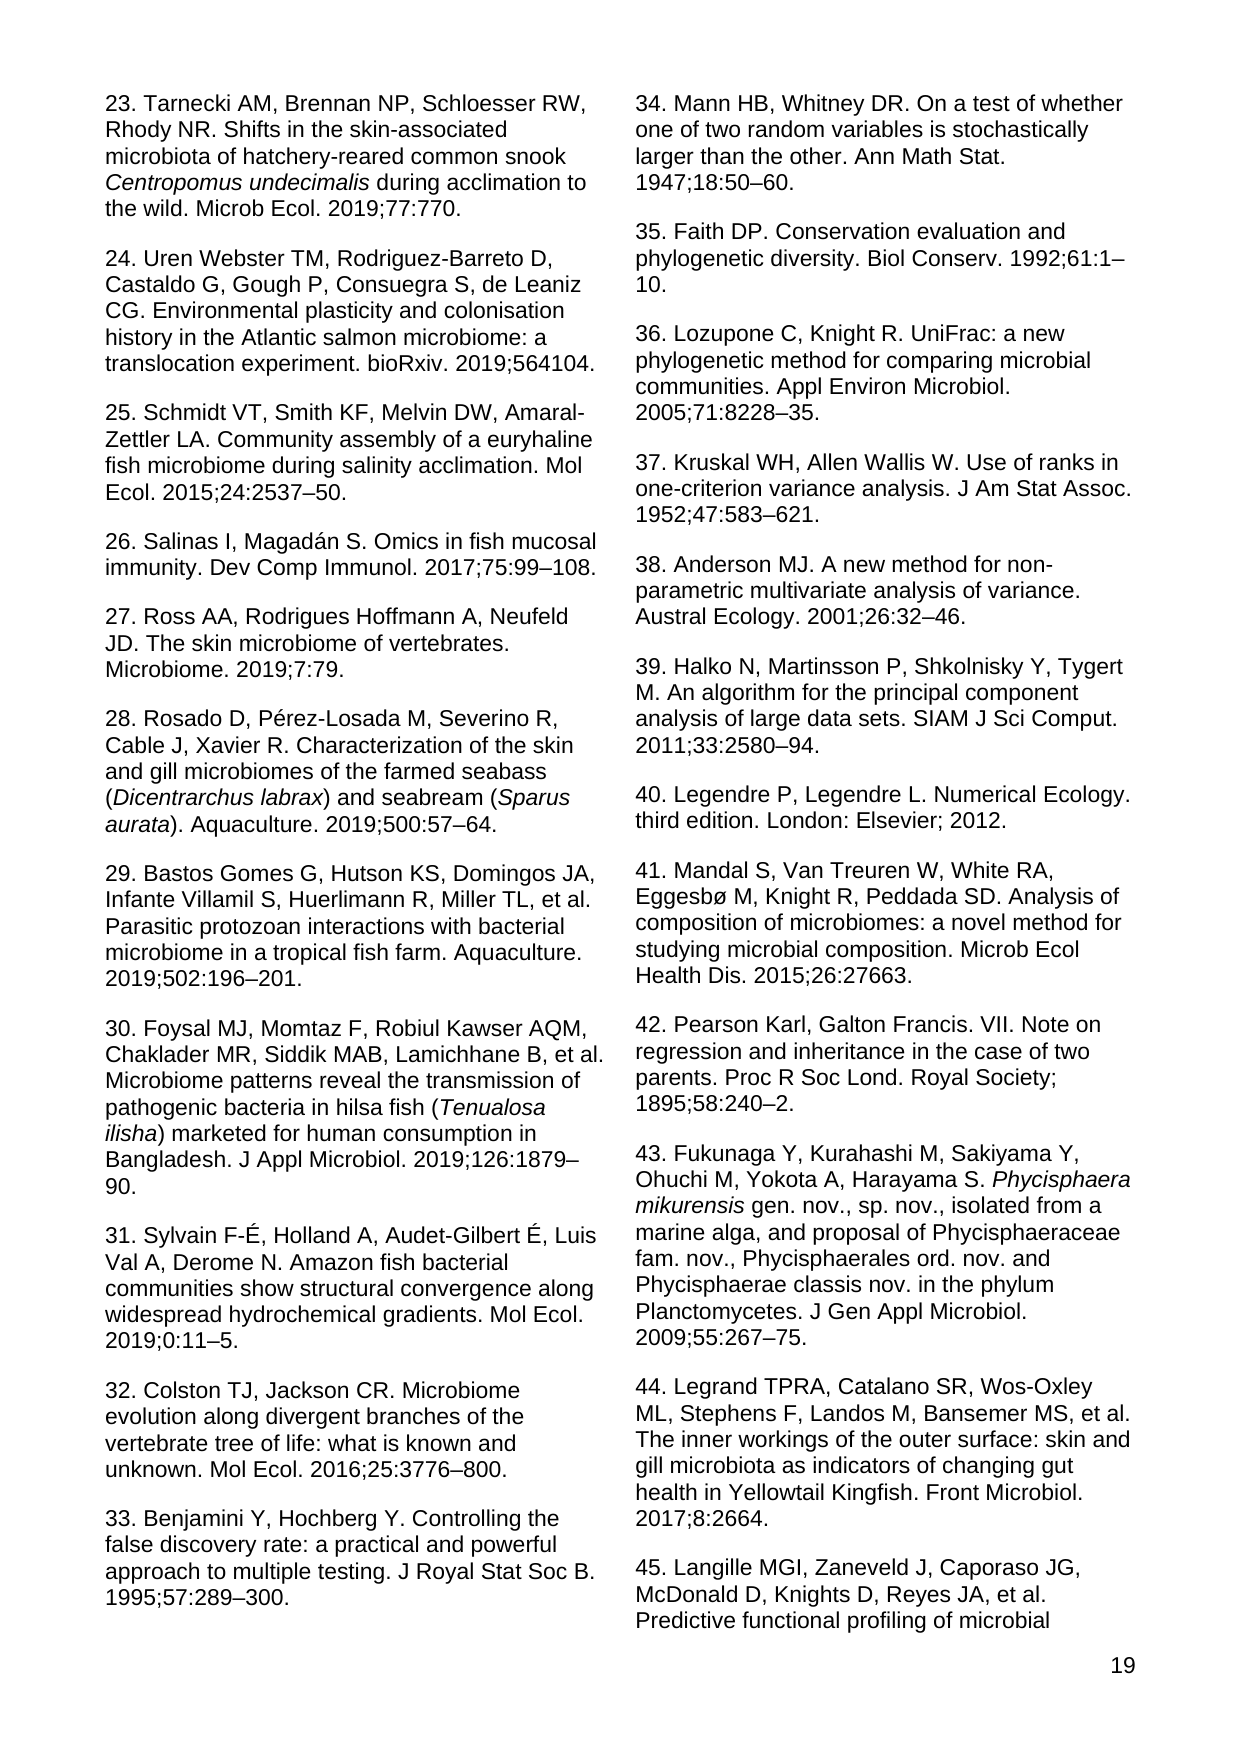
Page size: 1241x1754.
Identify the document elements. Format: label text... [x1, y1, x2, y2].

text 30. Foysal MJ, Momtaz F, Robiul Kawser AQM, Chaklader MR, Siddik MAB, Lamichhane B, et al. Microbiome patterns reveal the transmission of pathogenic bacteria in hilsa fish (Tenualosa ilisha) marketed for human consumption in Bangladesh. J Appl Microbiol. 2019;126:1879–90. [105, 1015, 605, 1199]
text 40. Legendre P, Legendre L. Numerical Ecology. third edition. London: Elsevier; 2012. [635, 781, 1136, 834]
text 39. Halko N, Martinsson P, Shkolnisky Y, Tygert M. An algorithm for the principal component analysis of large data sets. SIAM J Sci Comput. 2011;33:2580–94. [635, 653, 1136, 758]
text 27. Ross AA, Rodrigues Hoffmann A, Neufeld JD. The skin microbiome of vertebrates. Microbiome. 2019;7:79. [105, 603, 605, 682]
text 36. Lozupone C, Knight R. UniFrac: a new phylogenetic method for comparing microbial communities. Appl Environ Microbiol. 2005;71:8228–35. [635, 320, 1136, 426]
text 26. Salinas I, Magadán S. Omics in fish mucosal immunity. Dev Comp Immunol. 2017;75:99–108. [105, 528, 605, 580]
text 25. Schmidt VT, Smith KF, Melvin DW, Amaral-Zettler LA. Community assembly of a euryhaline fish microbiome during salinity acclimation. Mol Ecol. 2015;24:2537–50. [105, 399, 605, 505]
text 38. Anderson MJ. A new method for non-parametric multivariate analysis of variance. Austral Ecology. 2001;26:32–46. [635, 551, 1136, 630]
text 29. Bastos Gomes G, Hutson KS, Domingos JA, Infante Villamil S, Huerlimann R, Miller TL, et al. Parasitic protozoan interactions with bacterial microbiome in a tropical fish farm. Aquaculture. 2019;502:196–201. [105, 860, 605, 992]
text 43. Fukunaga Y, Kurahashi M, Sakiyama Y, Ohuchi M, Yokota A, Harayama S. Phycisphaera mikurensis gen. nov., sp. nov., isolated from a marine alga, and proposal of Phycisphaeraceae fam. nov., Phycisphaerales ord. nov. and Phycisphaerae classis nov. in the phylum Planctomycetes. J Gen Appl Microbiol. 2009;55:267–75. [635, 1139, 1136, 1350]
text 42. Pearson Karl, Galton Francis. VII. Note on regression and inheritance in the case of two parents. Proc R Soc Lond. Royal Society; 1895;58:240–2. [635, 1011, 1136, 1117]
text 32. Colston TJ, Jackson CR. Microbiome evolution along divergent branches of the vertebrate tree of life: what is known and unknown. Mol Ecol. 2016;25:3776–800. [105, 1377, 605, 1482]
text 35. Faith DP. Conservation evaluation and phylogenetic diversity. Biol Conserv. 1992;61:1–10. [635, 218, 1136, 297]
text 24. Uren Webster TM, Rodriguez-Barreto D, Castaldo G, Gough P, Consuegra S, de Leaniz CG. Environmental plasticity and colonisation history in the Atlantic salmon microbiome: a translocation experiment. bioRxiv. 2019;564104. [105, 245, 605, 376]
text 23. Tarnecki AM, Brennan NP, Schloesser RW, Rhody NR. Shifts in the skin-associated microbiota of hatchery-reared common snook Centropomus undecimalis during acclimation to the wild. Microb Ecol. 2019;77:770. [105, 90, 605, 222]
text 45. Langille MGI, Zaneveld J, Caporaso JG, McDonald D, Knights D, Reyes JA, et al. Predictive functional profiling of microbial [635, 1554, 1136, 1633]
text 44. Legrand TPRA, Catalano SR, Wos-Oxley ML, Stephens F, Landos M, Bansemer MS, et al. The inner workings of the outer surface: skin and gill microbiota as indicators of changing gut health in Yellowtail Kingfish. Front Microbiol. 2017;8:2664. [635, 1373, 1136, 1531]
text 31. Sylvain F-É, Holland A, Audet-Gilbert É, Luis Val A, Derome N. Amazon fish bacterial communities show structural convergence along widespread hydrochemical gradients. Mol Ecol. 2019;0:11–5. [105, 1222, 605, 1354]
text 34. Mann HB, Whitney DR. On a test of whether one of two random variables is stochastically larger than the other. Ann Math Stat. 1947;18:50–60. [635, 90, 1136, 195]
text 33. Benjamini Y, Hochberg Y. Controlling the false discovery rate: a practical and powerful approach to multiple testing. J Royal Stat Soc B. 1995;57:289–300. [105, 1505, 605, 1611]
text 28. Rosado D, Pérez-Losada M, Severino R, Cable J, Xavier R. Characterization of the skin and gill microbiomes of the farmed seabass (Dicentrarchus labrax) and seabream (Sparus aurata). Aquaculture. 2019;500:57–64. [105, 705, 605, 837]
text 37. Kruskal WH, Allen Wallis W. Use of ranks in one-criterion variance analysis. J Am Stat Assoc. 1952;47:583–621. [635, 449, 1136, 528]
text 41. Mandal S, Van Treuren W, White RA, Eggesbø M, Knight R, Peddada SD. Analysis of composition of microbiomes: a novel method for studying microbial composition. Microb Ecol Health Dis. 2015;26:27663. [635, 857, 1136, 988]
